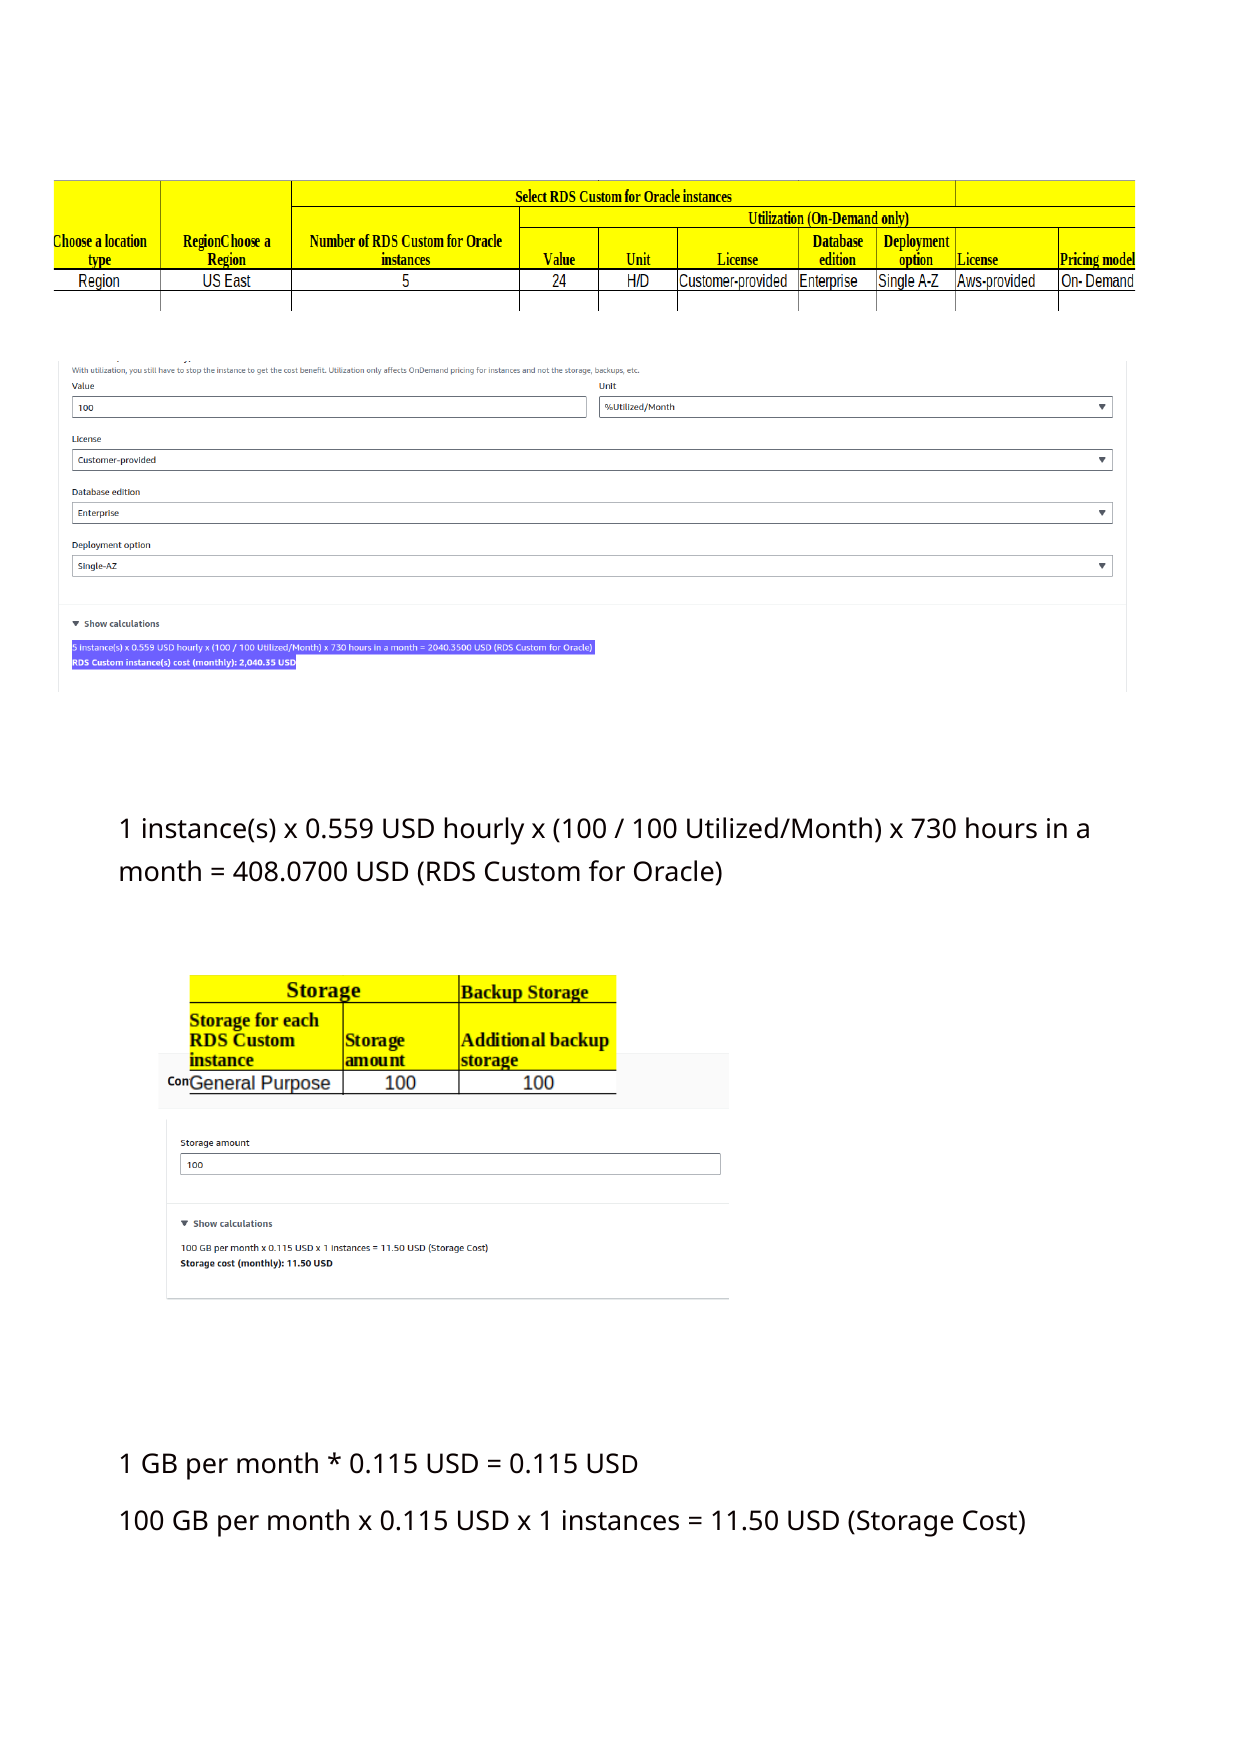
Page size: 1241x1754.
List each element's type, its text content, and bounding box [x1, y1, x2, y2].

picture [53, 180, 1135, 245]
picture [590, 975, 617, 1033]
text 100 GB per month x 0.115 USD x 1 instances = 11.50 USD (Storage Cost) [118, 1501, 1122, 1538]
text 1 GB per month * 0.115 USD = 0.115 USD [118, 1015, 1122, 1481]
text 1 instance(s) x 0.559 USD hourly x (100 / 100 Utilized/Month) x 730 hours in a month = 408.0700 USD (RDS Custom for Oracle) [118, 692, 1122, 889]
picture [55, 355, 1131, 692]
text [118, 118, 1122, 180]
picture [158, 1053, 302, 1262]
text [118, 245, 1122, 355]
